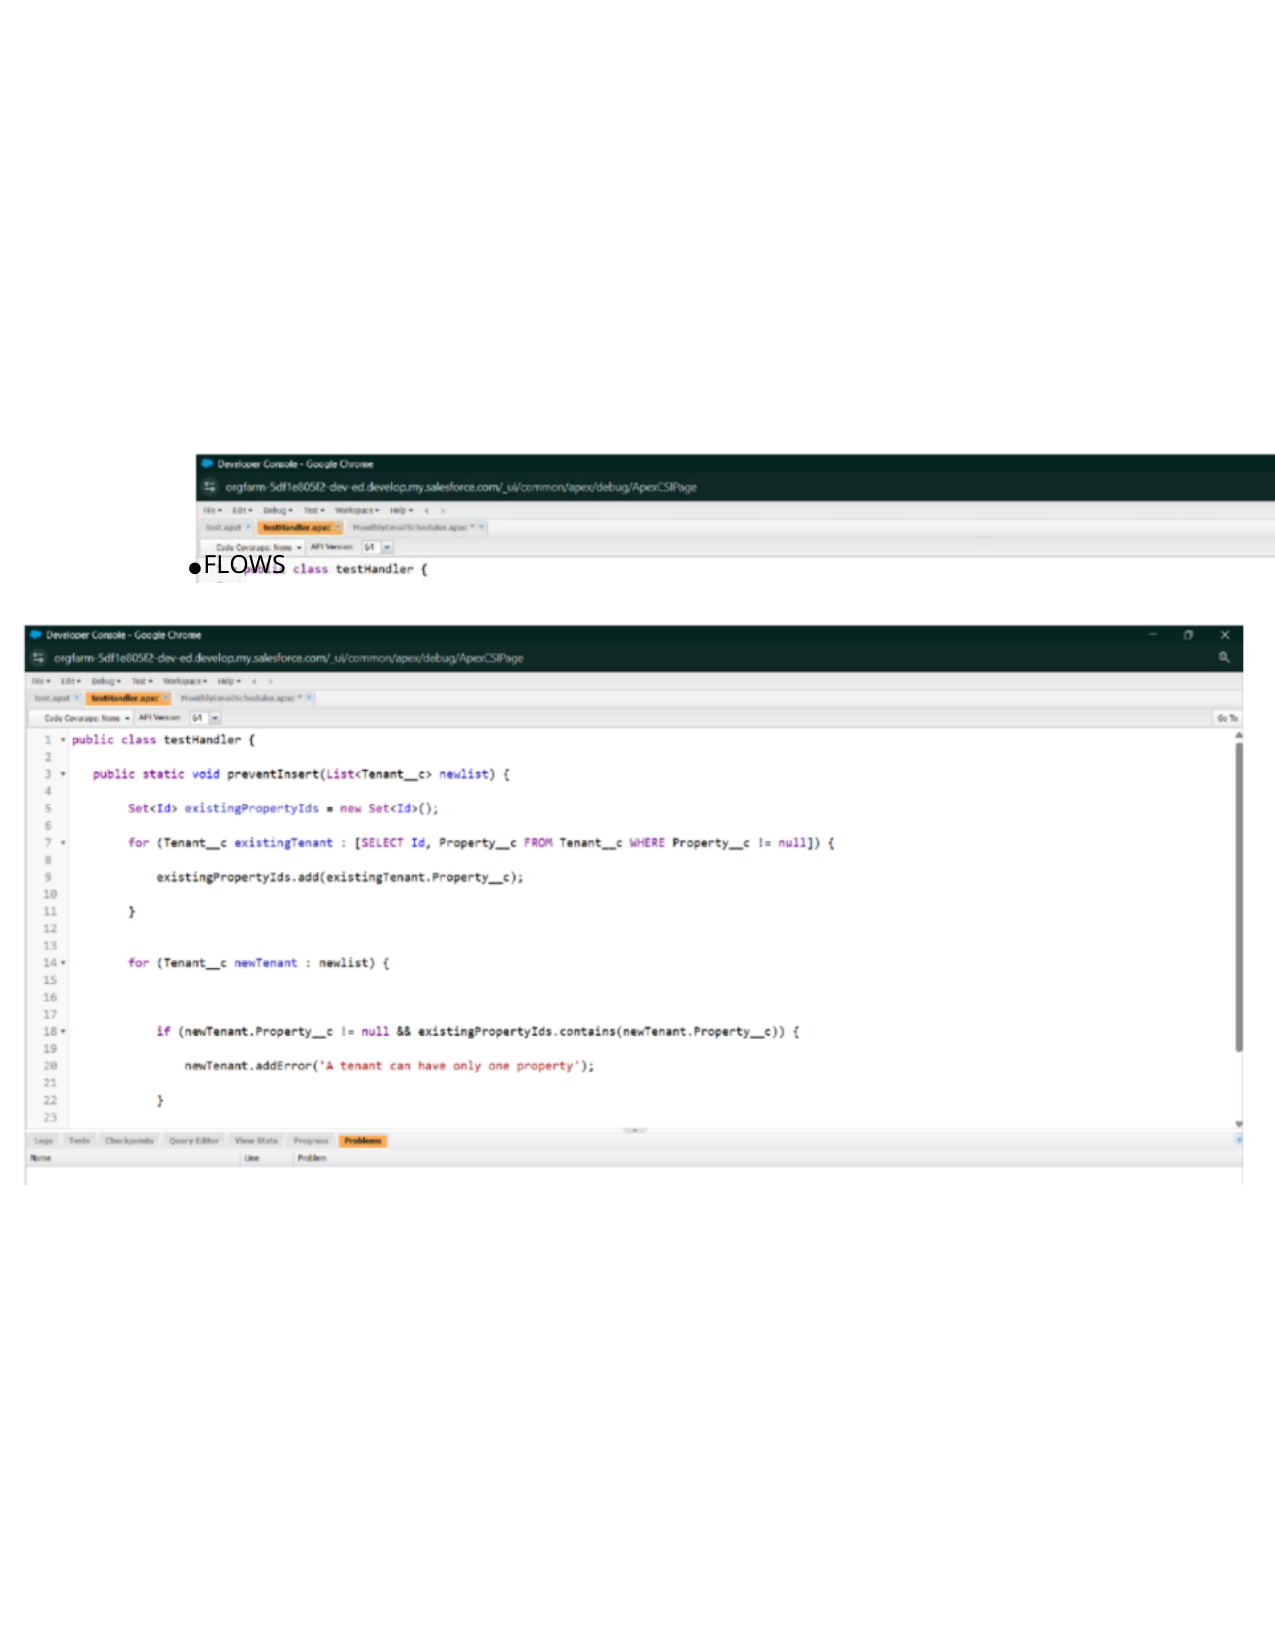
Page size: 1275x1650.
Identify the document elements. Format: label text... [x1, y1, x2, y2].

text ●FLOWS [175, 63, 1150, 446]
